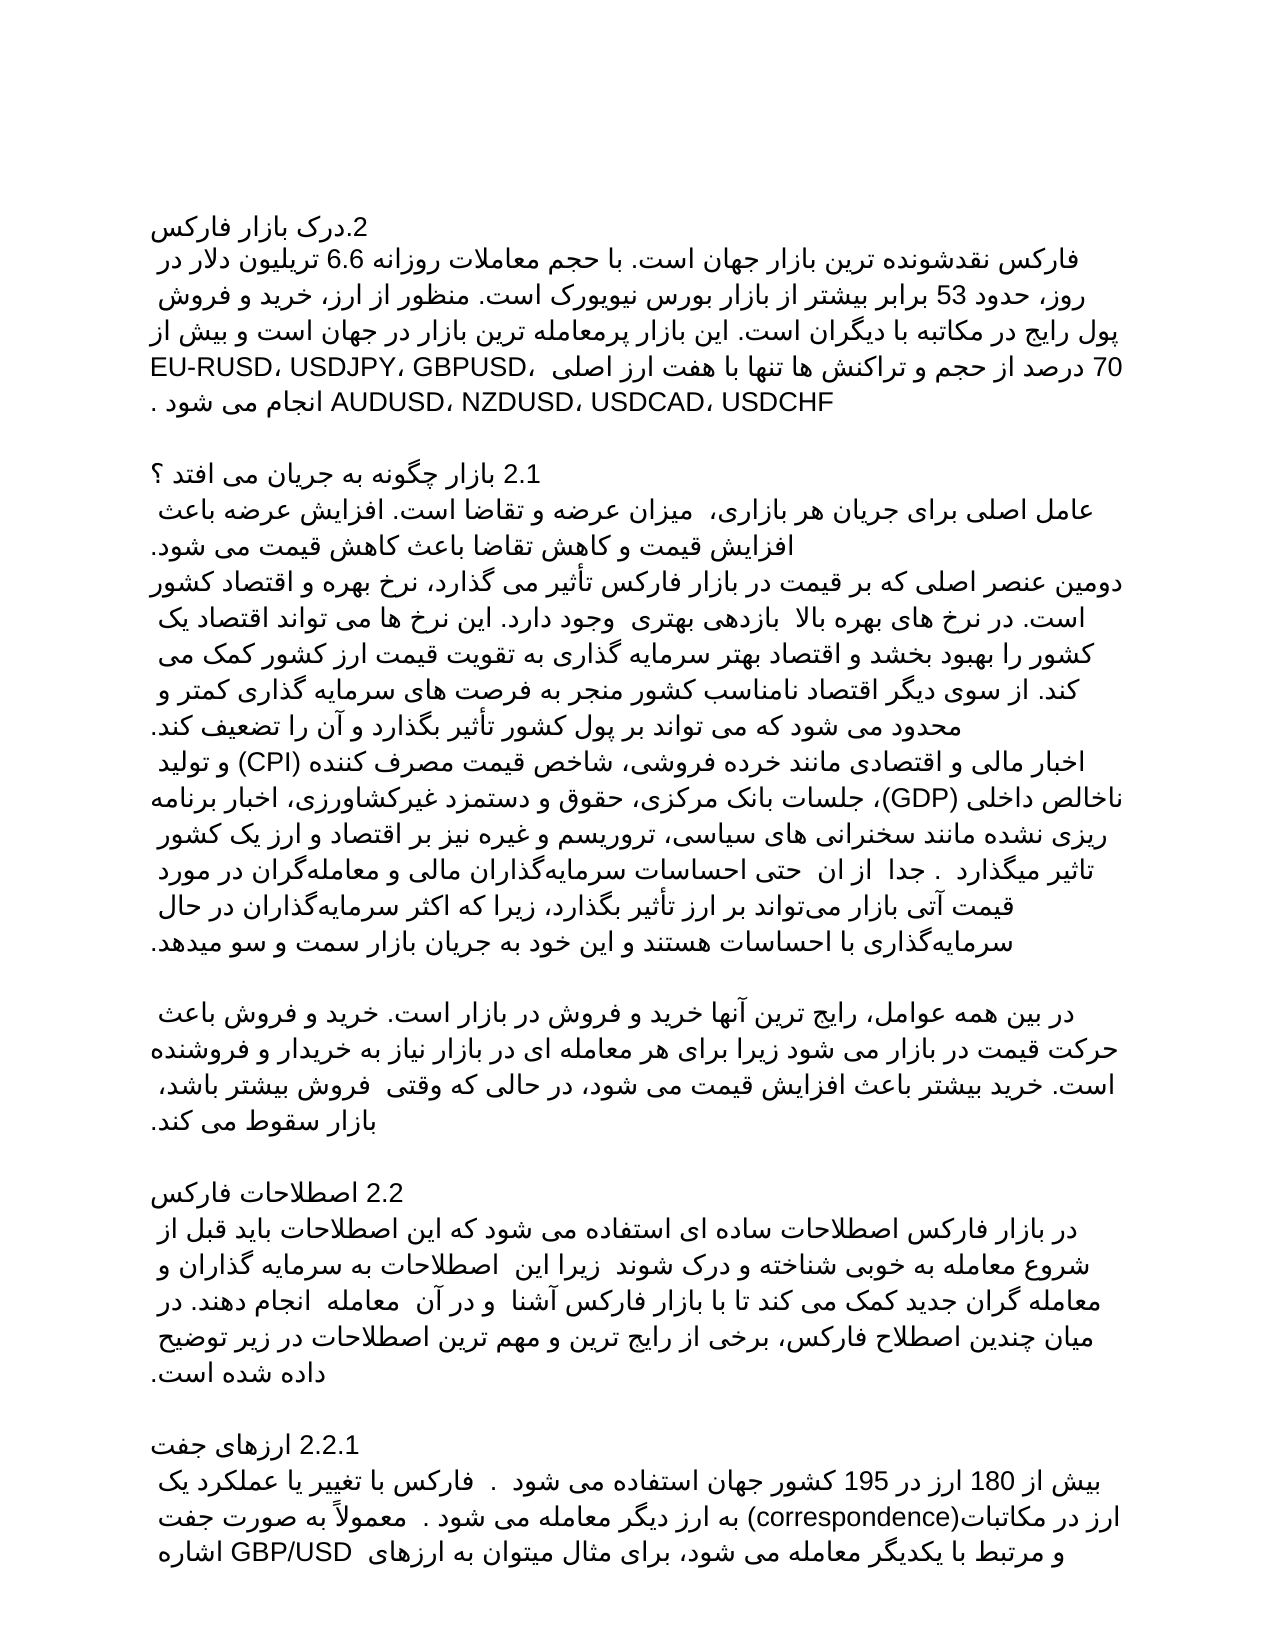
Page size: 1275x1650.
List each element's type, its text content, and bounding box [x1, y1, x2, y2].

text 2.2.1 ارزهای جفت [150, 1429, 1125, 1460]
text بیش از 180 ارز در 195 کشور جهان استفاده می شود . فارکس با تغییر یا عملکرد یک ارز در مکاتبات(correspondence) به ارز دیگر معامله می شود . معمولاً به صورت جفت و مرتبط با یکدیگر معامله می شود، برای مثال میتوان به ارزهای GBP/USD اشاره نمود . ارز پایه در اینجا GBP است در حالی که ارزی که عرضه شده دلار است. اگر GBP/USD در قیمت نرخ مبادله افزایش یابد، پوند در برابر دلار قوی‌تر می‌شود در حالی که کاهش نرخ مبادله نشان‌دهنده قوی‌تر شدن دلار در برابر پوند است. [150, 1464, 1125, 1568]
text در بازار فارکس اصطلاحات ساده ای استفاده می شود که این اصطلاحات باید قبل از شروع معامله به خوبی شناخته و درک شوند زیرا این اصطلاحات به سرمایه گذاران و معامله گران جدید کمک می کند تا با بازار فارکس آشنا و در آن معامله انجام دهند. در میان چندین اصطلاح فارکس، برخی از رایج ترین و مهم ترین اصطلاحات در زیر توضیح داده شده است. [150, 1213, 1125, 1388]
text دومین عنصر اصلی که بر قیمت در بازار فارکس تأثیر می گذارد، نرخ بهره و اقتصاد کشور است. در نرخ های بهره بالا بازدهی بهتری وجود دارد. این نرخ ها می تواند اقتصاد یک کشور را بهبود بخشد و اقتصاد بهتر سرمایه گذاری به تقویت قیمت ارز کشور کمک می کند. از سوی دیگر اقتصاد نامناسب کشور منجر به فرصت های سرمایه گذاری کمتر و محدود می شود که می تواند بر پول کشور تأثیر بگذارد و آن را تضعیف کند. [150, 566, 1125, 741]
text 2.2 اصطلاحات فارکس [150, 1177, 1125, 1208]
title 2.درک بازار فارکس [150, 211, 1125, 243]
text 2.1 بازار چگونه به جریان می افتد ؟ [150, 458, 1125, 489]
text فارکس نقدشونده ترین بازار جهان است. با حجم معاملات روزانه 6.6 تریلیون دلار در روز، حدود 53 برابر بیشتر از بازار بورس نیویورک است. منظور از ارز، خرید و فروش پول رایج در مکاتبه با دیگران است. این بازار پرمعامله ترین بازار در جهان است و بیش از 70 درصد از حجم و تراکنش ها تنها با هفت ارز اصلی EU-RUSD، USDJPY، GBPUSD، AUDUSD، NZDUSD، USDCAD، USDCHF انجام می شود . [150, 243, 1125, 418]
text اخبار مالی و اقتصادی مانند خرده فروشی، شاخص قیمت مصرف کننده (CPI) و تولید ناخالص داخلی (GDP)، جلسات بانک مرکزی، حقوق و دستمزد غیرکشاورزی، اخبار برنامه ریزی نشده مانند سخنرانی های سیاسی، تروریسم و غیره نیز بر اقتصاد و ارز یک کشور تاثیر میگذارد . جدا از ان حتی احساسات سرمایه‌گذاران مالی و معامله‌گران در مورد قیمت آتی بازار می‌تواند بر ارز تأثیر بگذارد، زیرا که اکثر سرمایه‌گذاران در حال سرمایه‌گذاری با احساسات هستند و این خود به جریان بازار سمت و سو میدهد. [150, 746, 1125, 957]
text در بین همه عوامل، رایج ترین آنها خرید و فروش در بازار است. خرید و فروش باعث حرکت قیمت در بازار می شود زیرا برای هر معامله ای در بازار نیاز به خریدار و فروشنده است. خرید بیشتر باعث افزایش قیمت می شود، در حالی که وقتی فروش بیشتر باشد، بازار سقوط می کند. [150, 997, 1125, 1136]
text عامل اصلی برای جریان هر بازاری، میزان عرضه و تقاضا است. افزایش عرضه باعث افزایش قیمت و کاهش تقاضا باعث کاهش قیمت می شود. [150, 494, 1125, 561]
